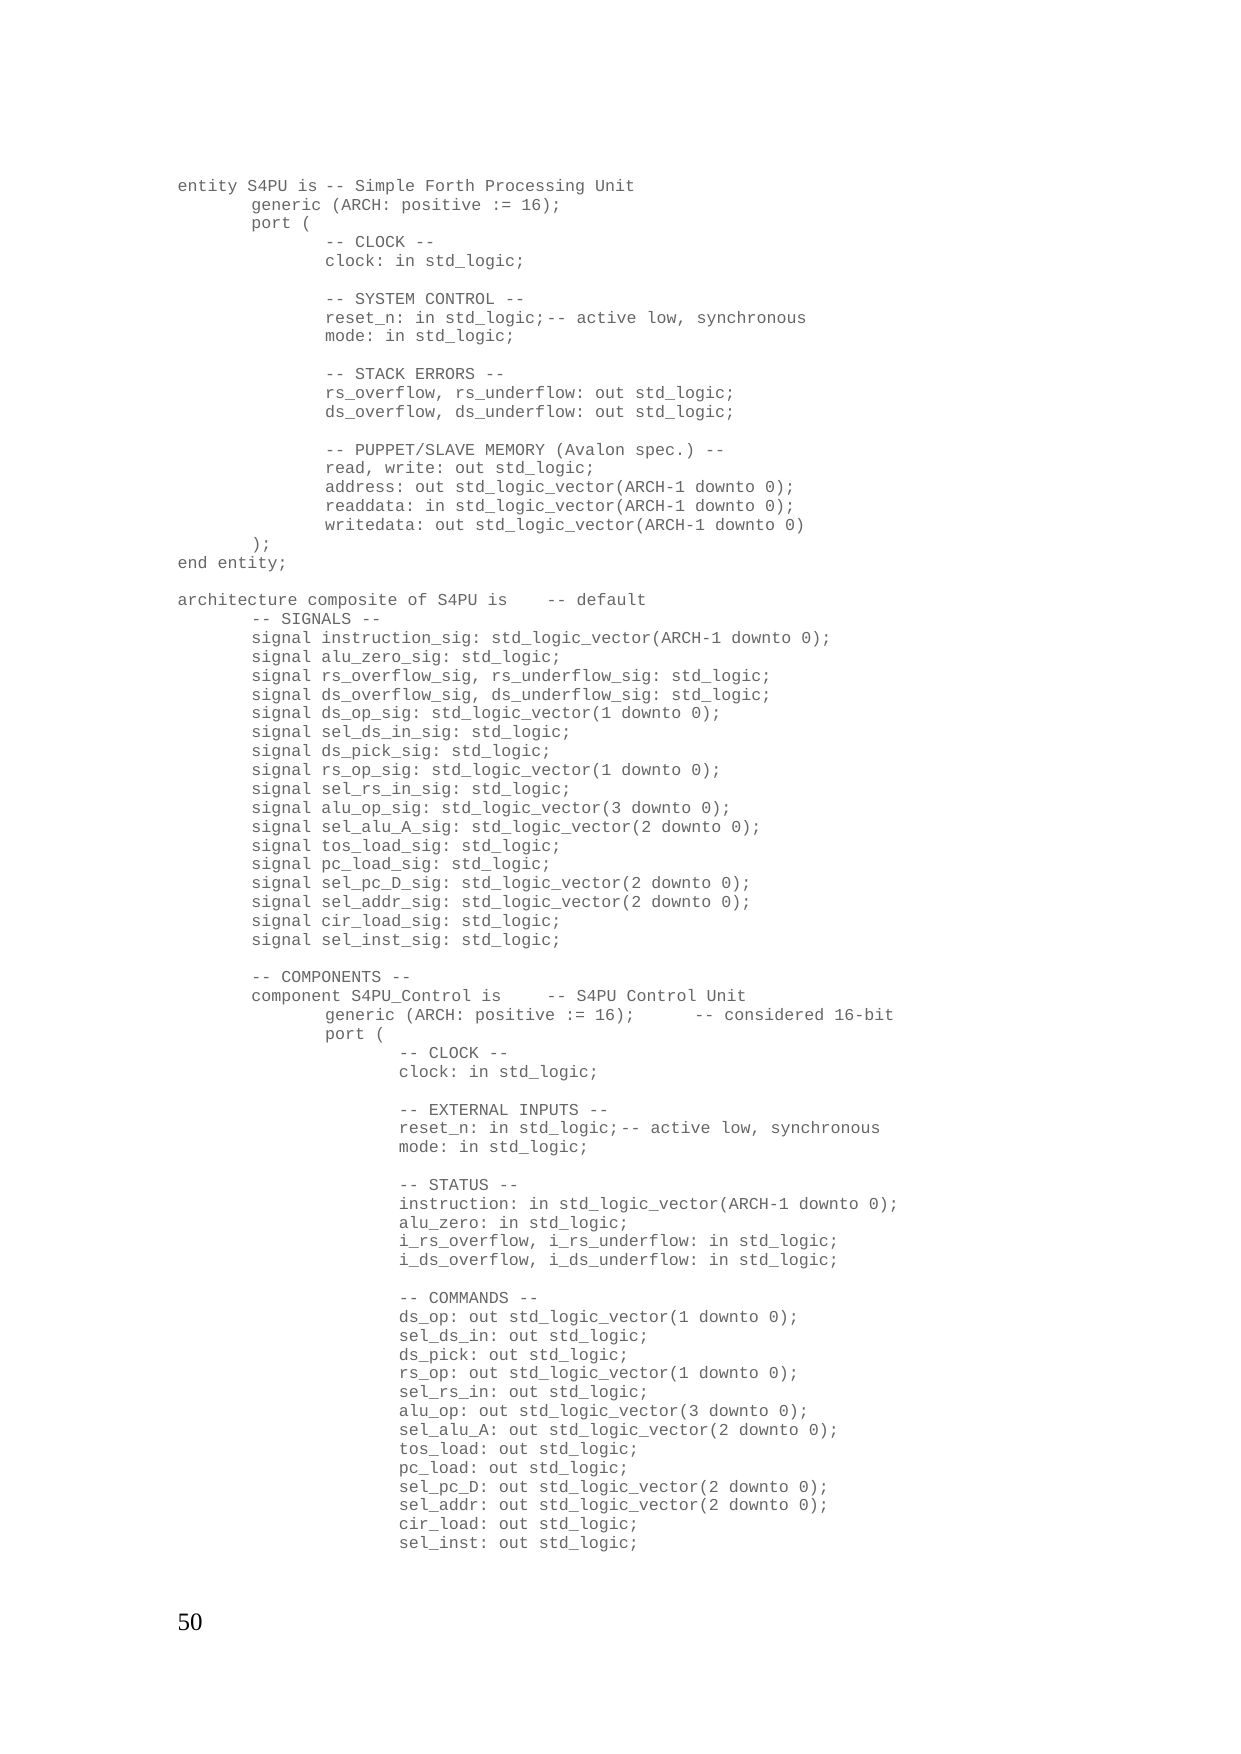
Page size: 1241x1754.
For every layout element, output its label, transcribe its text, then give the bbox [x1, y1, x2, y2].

text instruction: in std_logic_vector(ARCH-1 downto 0); [177, 1195, 1122, 1214]
text generic (ARCH: positive := 16); -- considered 16-bit [177, 1007, 1122, 1026]
text tos_load: out std_logic; [177, 1440, 1122, 1459]
text architecture composite of S4PU is -- default [177, 592, 1122, 611]
text pc_load: out std_logic; [177, 1459, 1122, 1478]
text rs_overflow, rs_underflow: out std_logic; [177, 384, 1122, 403]
text read, write: out std_logic; [177, 460, 1122, 479]
text ds_overflow, ds_underflow: out std_logic; [177, 403, 1122, 422]
text sel_inst: out std_logic; [177, 1535, 1122, 1553]
text reset_n: in std_logic; -- active low, synchronous [177, 309, 1122, 328]
text readdata: in std_logic_vector(ARCH-1 downto 0); [177, 498, 1122, 517]
text signal instruction_sig: std_logic_vector(ARCH-1 downto 0); [177, 630, 1122, 648]
text ds_op: out std_logic_vector(1 downto 0); [177, 1308, 1122, 1327]
text -- PUPPET/SLAVE MEMORY (Avalon spec.) -- [177, 441, 1122, 460]
text mode: in std_logic; [177, 1139, 1122, 1158]
text i_rs_overflow, i_rs_underflow: in std_logic; [177, 1233, 1122, 1252]
text signal rs_overflow_sig, rs_underflow_sig: std_logic; [177, 667, 1122, 686]
text entity S4PU is -- Simple Forth Processing Unit [177, 177, 1122, 196]
text ds_pick: out std_logic; [177, 1346, 1122, 1365]
text clock: in std_logic; [177, 1063, 1122, 1082]
text signal tos_load_sig: std_logic; [177, 837, 1122, 856]
text -- CLOCK -- [177, 234, 1122, 253]
text signal ds_pick_sig: std_logic; [177, 743, 1122, 762]
text signal sel_pc_D_sig: std_logic_vector(2 downto 0); [177, 875, 1122, 894]
text -- CLOCK -- [177, 1044, 1122, 1063]
text mode: in std_logic; [177, 328, 1122, 347]
text end entity; [177, 554, 1122, 573]
text signal cir_load_sig: std_logic; [177, 912, 1122, 931]
text signal sel_alu_A_sig: std_logic_vector(2 downto 0); [177, 818, 1122, 837]
text -- STACK ERRORS -- [177, 366, 1122, 384]
text sel_addr: out std_logic_vector(2 downto 0); [177, 1497, 1122, 1516]
text -- STATUS -- [177, 1176, 1122, 1195]
text -- EXTERNAL INPUTS -- [177, 1101, 1122, 1120]
text alu_op: out std_logic_vector(3 downto 0); [177, 1403, 1122, 1422]
text clock: in std_logic; [177, 253, 1122, 271]
text writedata: out std_logic_vector(ARCH-1 downto 0) [177, 517, 1122, 535]
text port ( [177, 215, 1122, 234]
text signal alu_op_sig: std_logic_vector(3 downto 0); [177, 799, 1122, 818]
text signal ds_overflow_sig, ds_underflow_sig: std_logic; [177, 686, 1122, 705]
text i_ds_overflow, i_ds_underflow: in std_logic; [177, 1252, 1122, 1271]
text -- COMPONENTS -- [177, 969, 1122, 988]
text -- COMMANDS -- [177, 1289, 1122, 1308]
text sel_ds_in: out std_logic; [177, 1327, 1122, 1346]
text -- SYSTEM CONTROL -- [177, 290, 1122, 309]
text sel_rs_in: out std_logic; [177, 1384, 1122, 1403]
text component S4PU_Control is -- S4PU Control Unit [177, 988, 1122, 1007]
text ); [177, 535, 1122, 554]
text sel_alu_A: out std_logic_vector(2 downto 0); [177, 1422, 1122, 1440]
text signal ds_op_sig: std_logic_vector(1 downto 0); [177, 705, 1122, 724]
text cir_load: out std_logic; [177, 1516, 1122, 1535]
text signal sel_addr_sig: std_logic_vector(2 downto 0); [177, 894, 1122, 912]
text port ( [177, 1026, 1122, 1044]
text generic (ARCH: positive := 16); [177, 196, 1122, 215]
text signal rs_op_sig: std_logic_vector(1 downto 0); [177, 762, 1122, 781]
text signal pc_load_sig: std_logic; [177, 856, 1122, 875]
text rs_op: out std_logic_vector(1 downto 0); [177, 1365, 1122, 1384]
text reset_n: in std_logic; -- active low, synchronous [177, 1120, 1122, 1139]
text signal alu_zero_sig: std_logic; [177, 648, 1122, 667]
text sel_pc_D: out std_logic_vector(2 downto 0); [177, 1478, 1122, 1497]
text signal sel_inst_sig: std_logic; [177, 931, 1122, 950]
text alu_zero: in std_logic; [177, 1214, 1122, 1233]
text signal sel_rs_in_sig: std_logic; [177, 781, 1122, 799]
text address: out std_logic_vector(ARCH-1 downto 0); [177, 479, 1122, 498]
text -- SIGNALS -- [177, 611, 1122, 630]
text signal sel_ds_in_sig: std_logic; [177, 724, 1122, 743]
